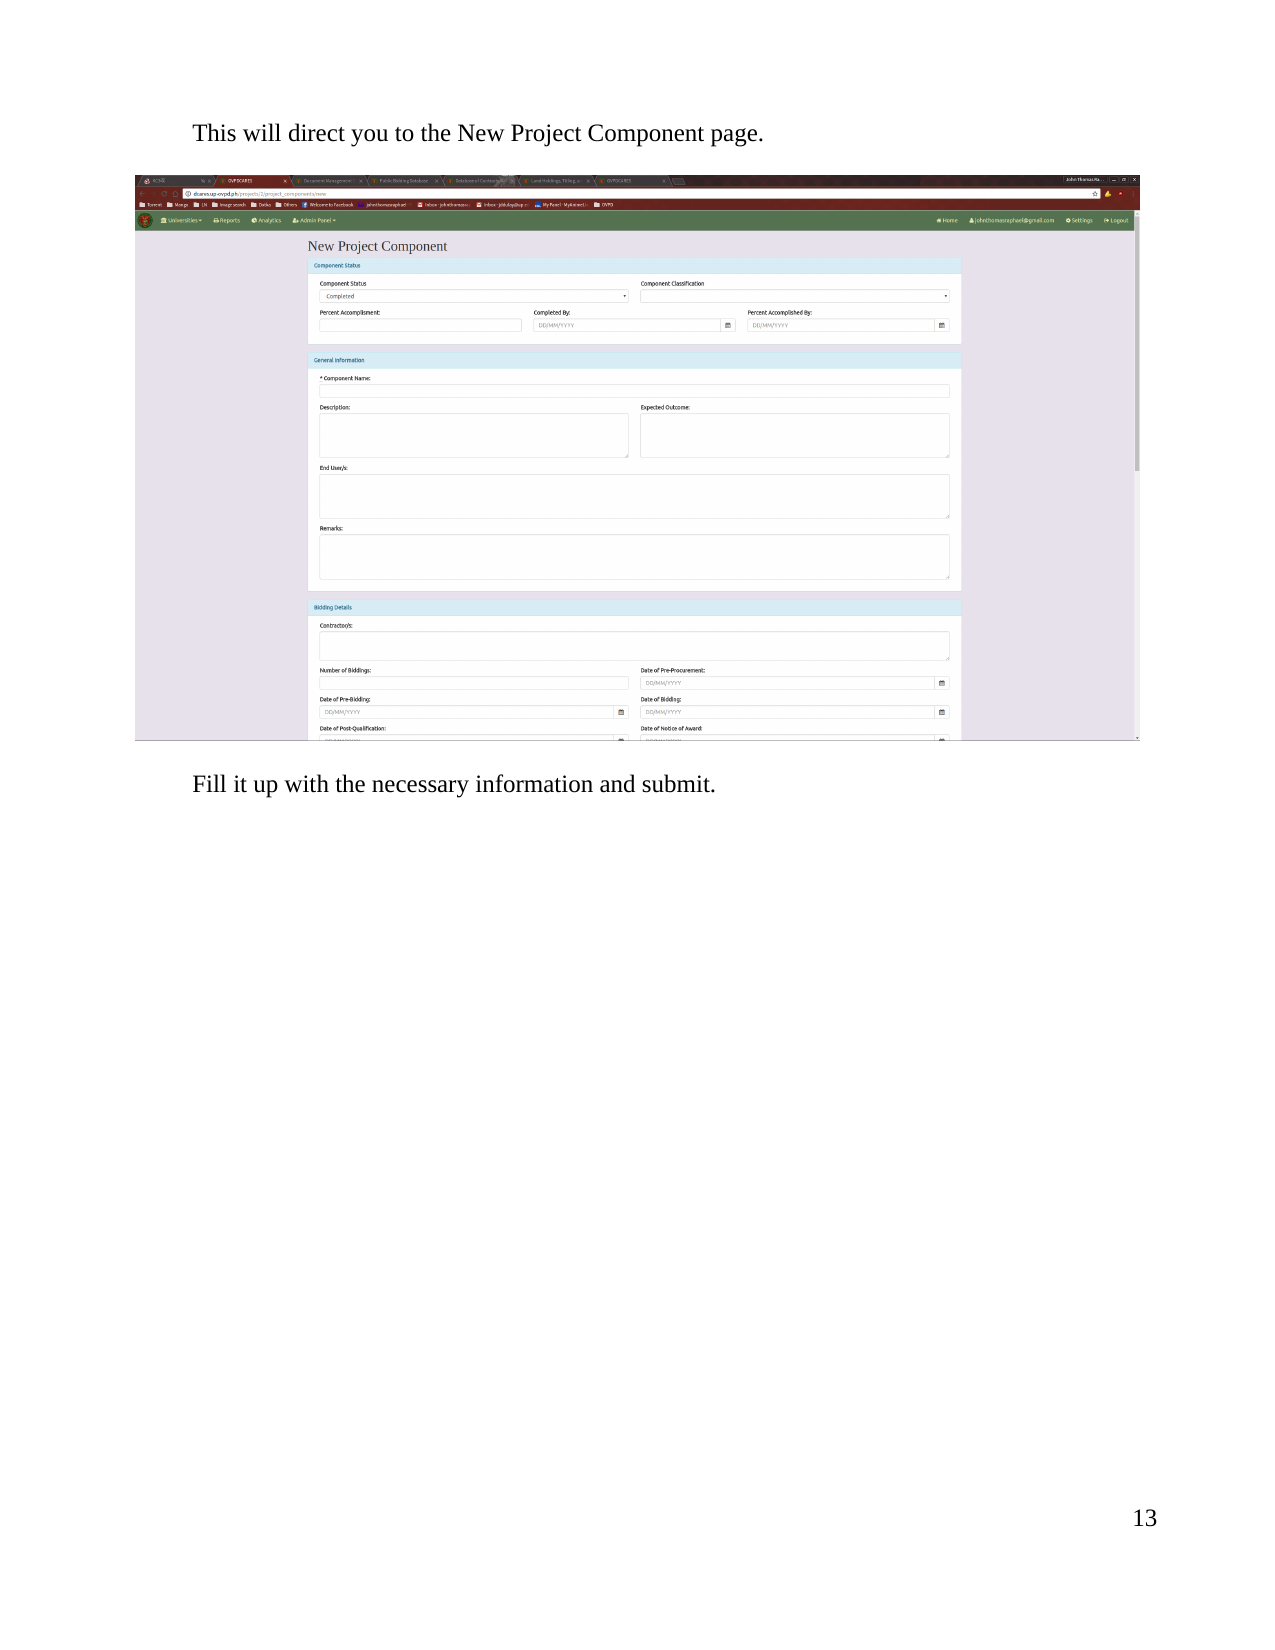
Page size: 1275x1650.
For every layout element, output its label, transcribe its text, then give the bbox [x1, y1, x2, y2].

text This will direct you to the New Project Component page. [118, 118, 1157, 147]
text Fill it up with the necessary information and submit. [118, 769, 1157, 798]
picture [135, 175, 1140, 741]
